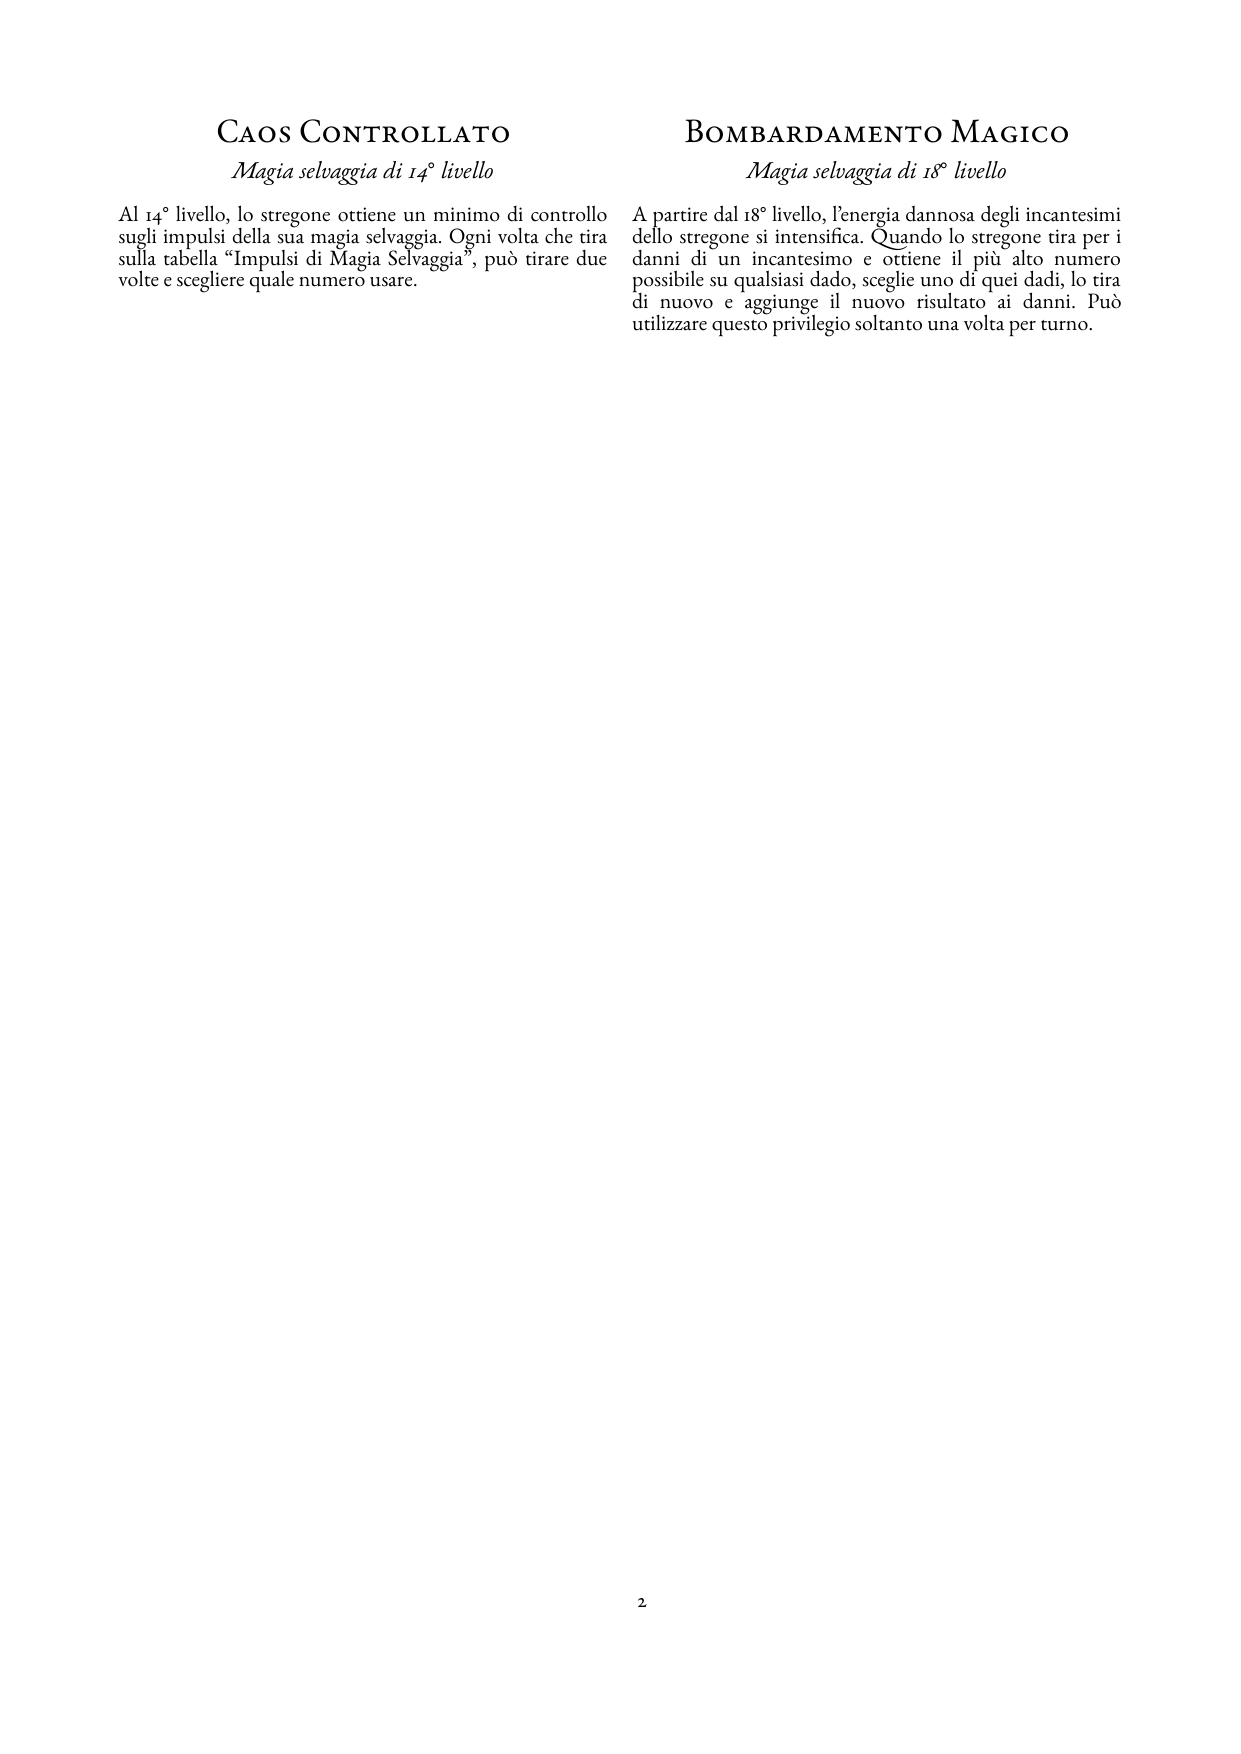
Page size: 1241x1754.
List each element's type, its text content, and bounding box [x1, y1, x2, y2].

subtitle Magia selvaggia di 14° livello [118, 161, 608, 185]
subtitle Caos Controllato [118, 118, 608, 152]
text Al 14° livello, lo stregone ottiene un minimo di controllo sugli impulsi della sua magia selvaggia. Ogni volta che tira sulla tabella “Impulsi di Magia Selvaggia”, può tirare due volte e scegliere quale numero usare. [118, 203, 608, 293]
text A partire dal 18° livello, l’energia dannosa degli incantesimi dello stregone si intensifica. Quando lo stregone tira per i danni di un incantesimo e ottiene il più alto numero possibile su qualsiasi dado, sceglie uno di quei dadi, lo tira di nuovo e aggiunge il nuovo risultato ai danni. Può utilizzare questo privilegio soltanto una volta per turno. [632, 203, 1122, 337]
subtitle Magia selvaggia di 18° livello [632, 161, 1122, 185]
subtitle Bombardamento Magico [632, 118, 1122, 152]
